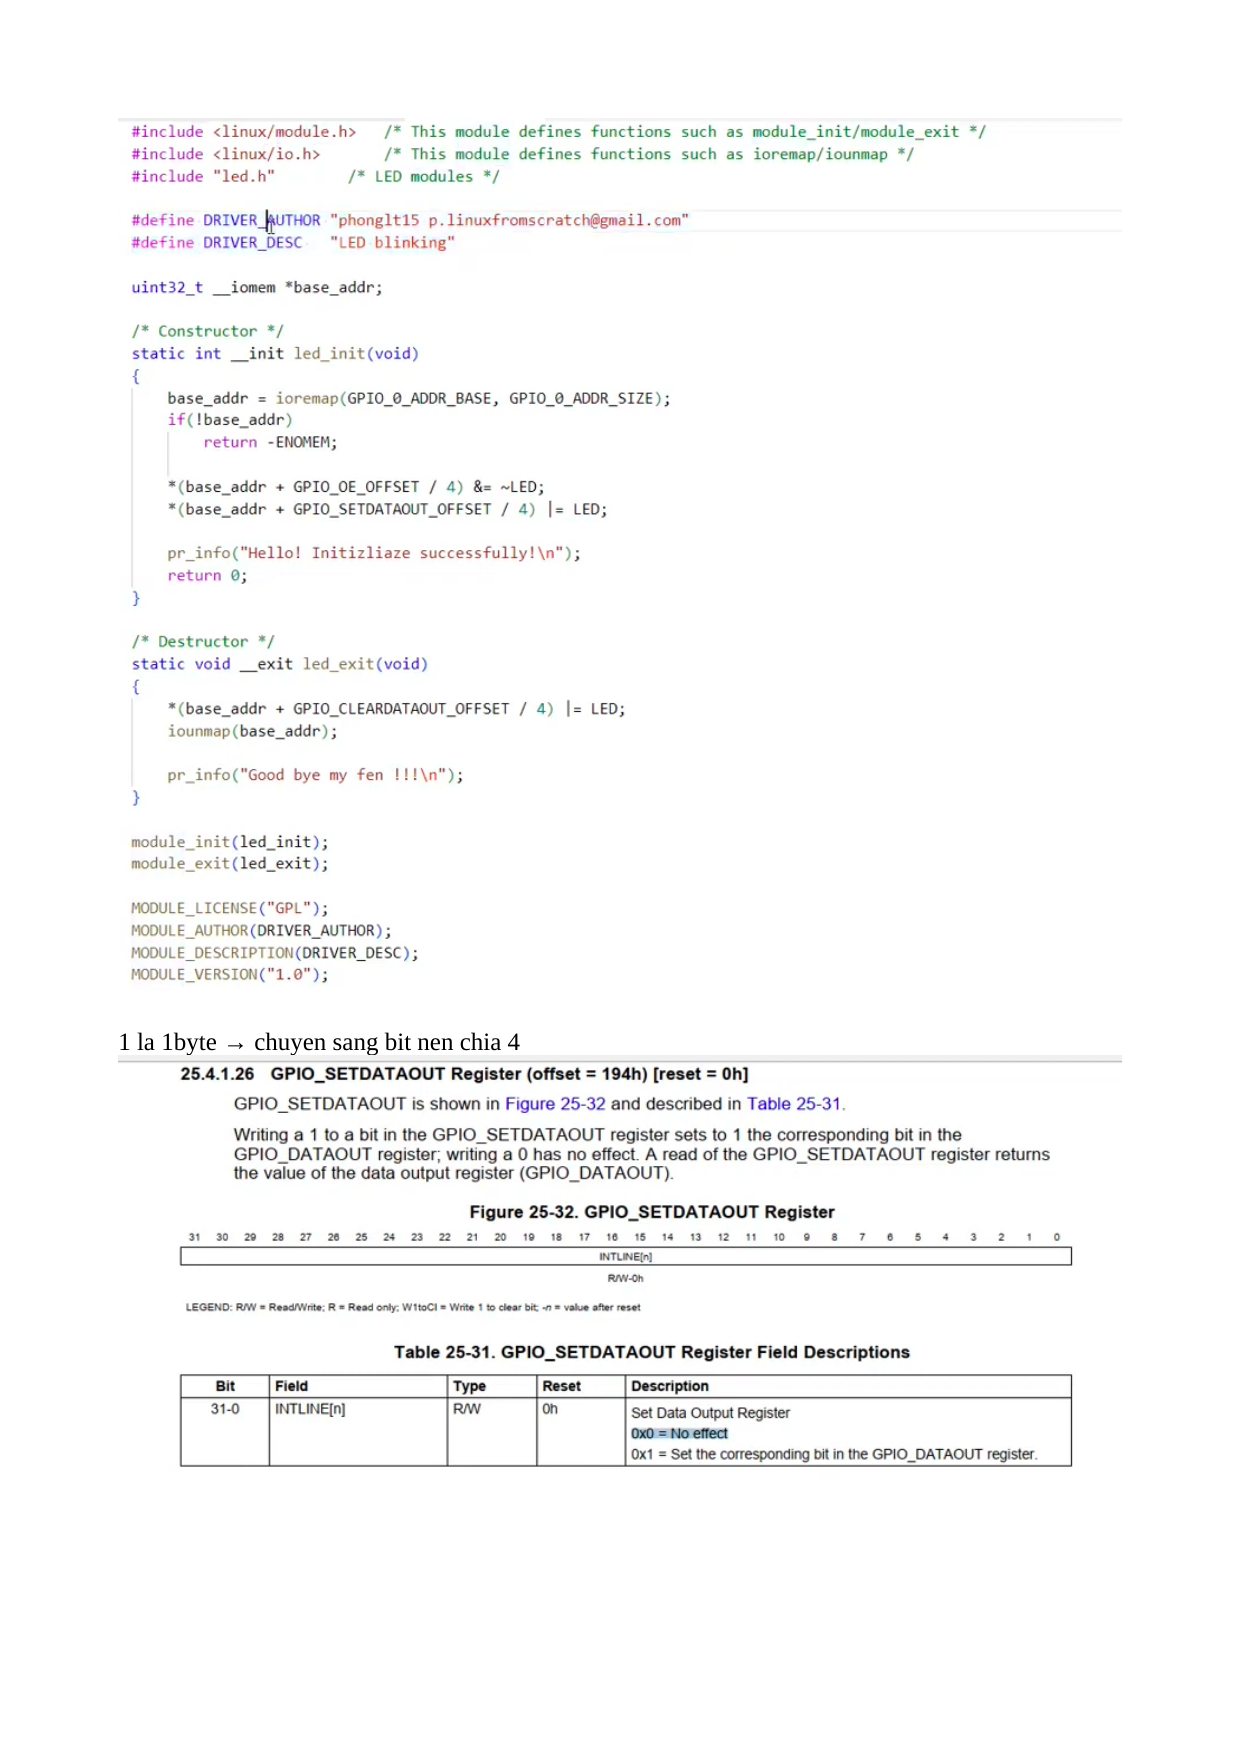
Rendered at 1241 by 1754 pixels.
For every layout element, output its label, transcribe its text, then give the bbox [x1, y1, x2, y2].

picture [118, 1055, 1123, 1546]
text 1 la 1byte → chuyen sang bit nen chia 4 [118, 998, 1122, 1055]
picture [118, 118, 1123, 998]
